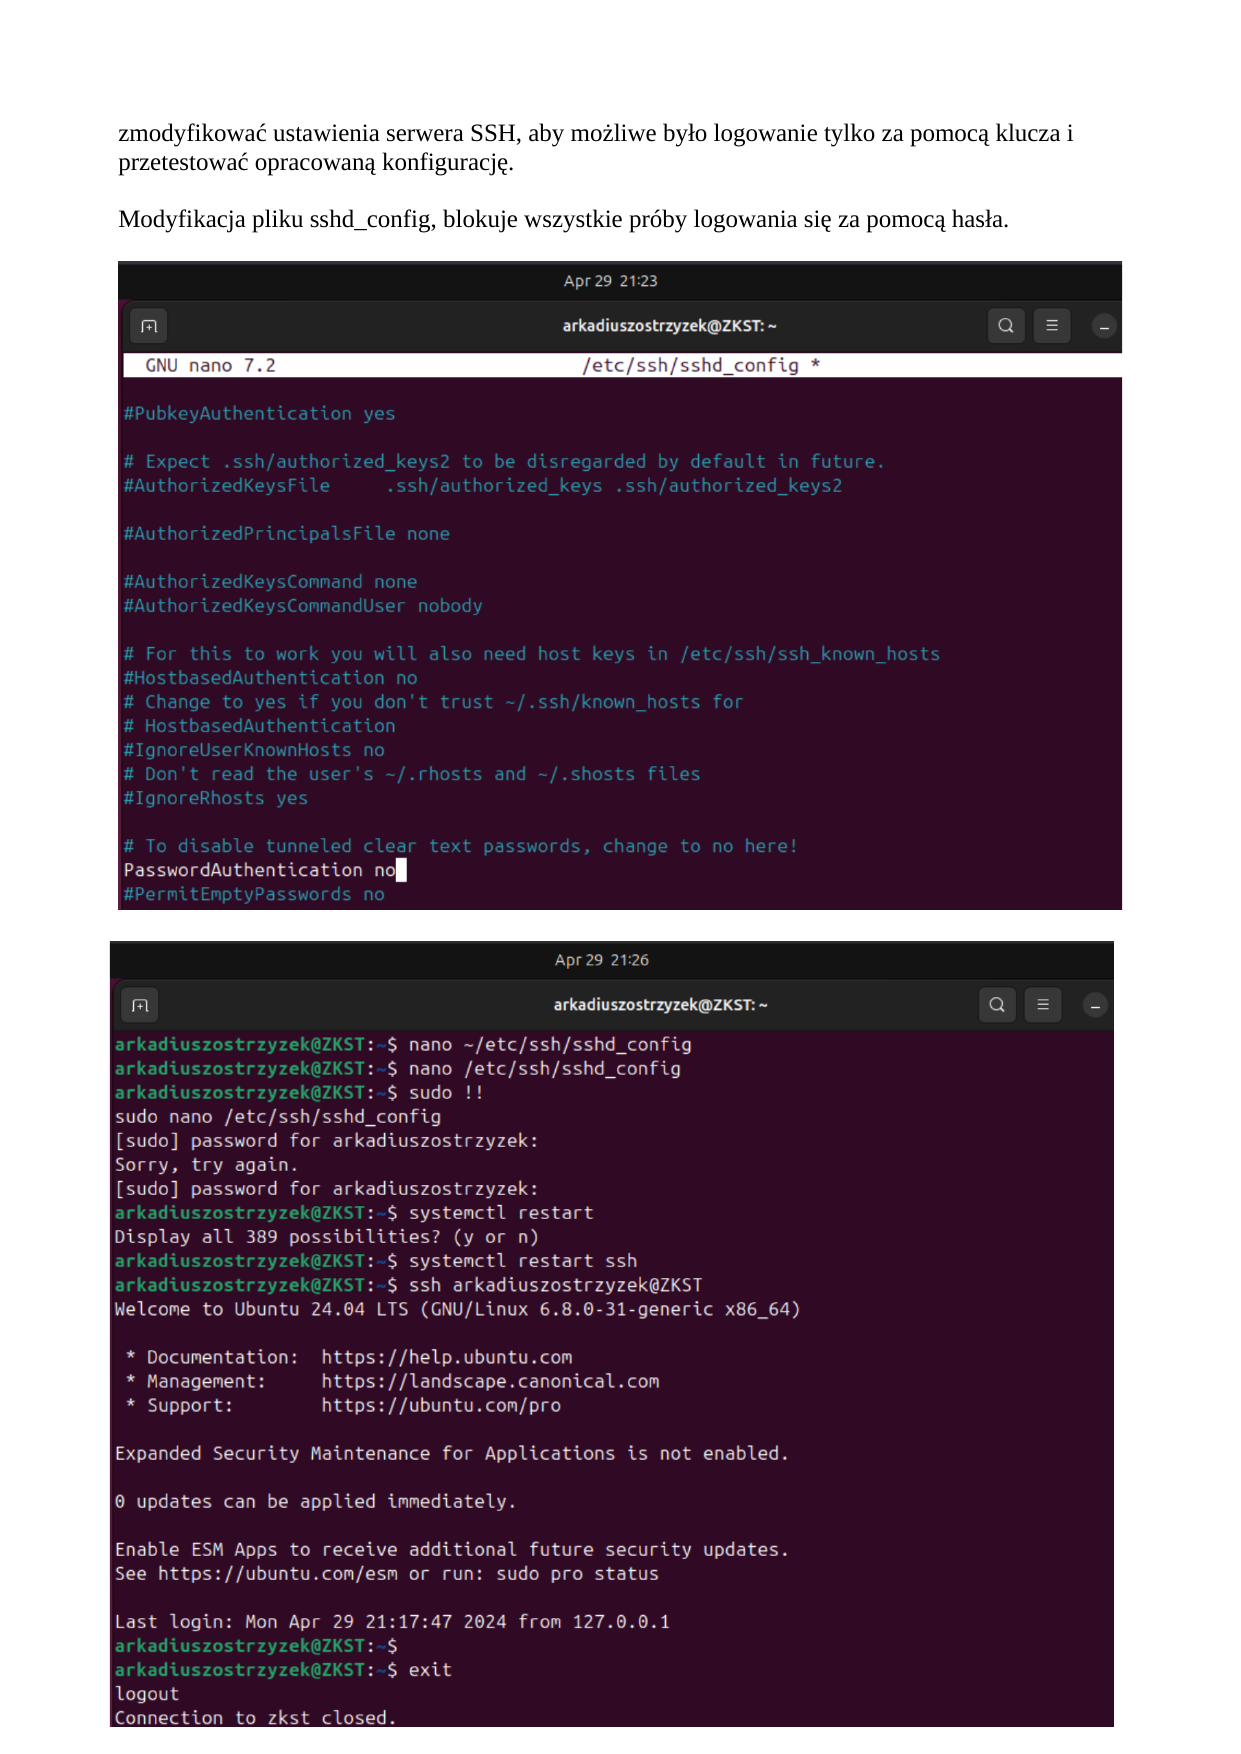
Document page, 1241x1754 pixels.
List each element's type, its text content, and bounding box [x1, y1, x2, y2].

text zmodyfikować ustawienia serwera SSH, aby możliwe było logowanie tylko za pomocą klucza i przetestować opracowaną konfigurację. [118, 118, 1122, 176]
picture [118, 261, 1123, 910]
text Modyfikacja pliku sshd_config, blokuje wszystkie próby logowania się za pomocą hasła. [118, 204, 1122, 233]
picture [109, 941, 1114, 1727]
